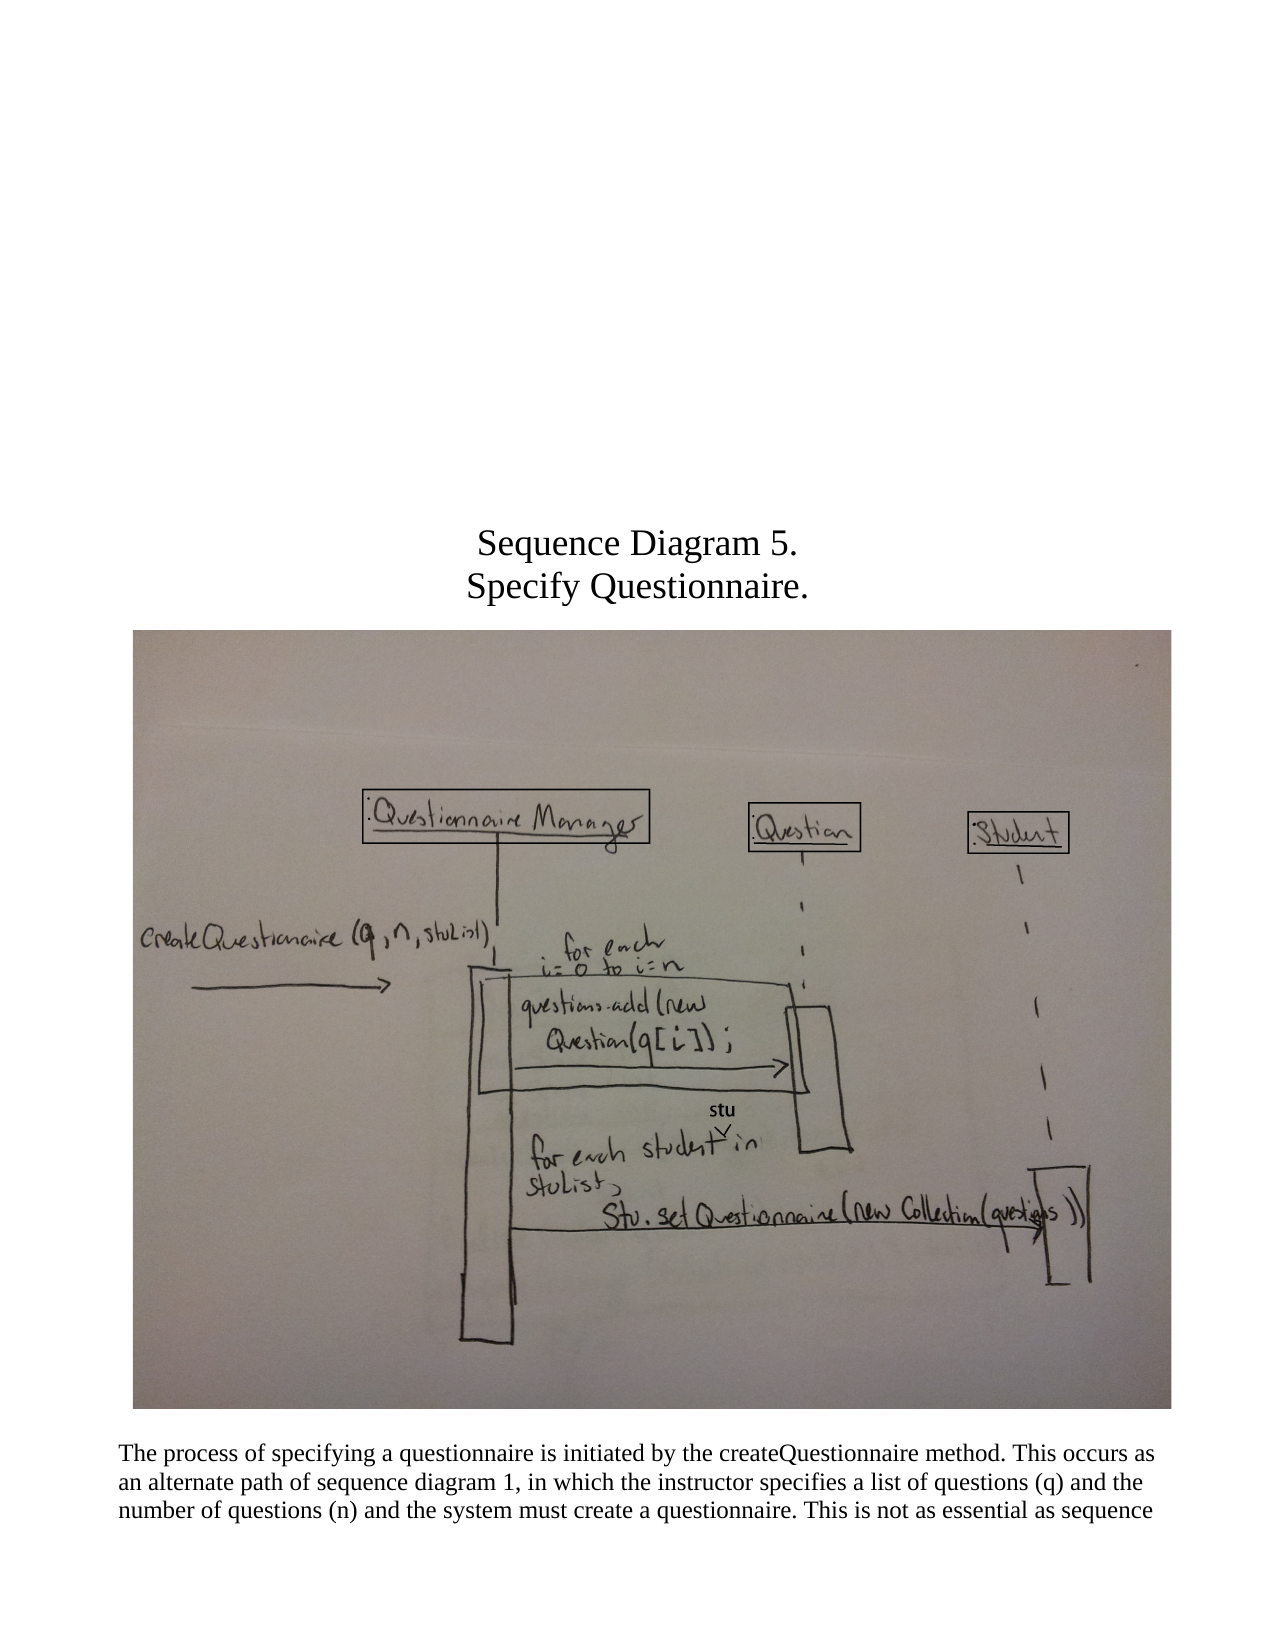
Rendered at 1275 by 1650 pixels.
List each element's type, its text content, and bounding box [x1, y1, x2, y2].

text Specify Questionnaire. [118, 564, 1157, 607]
text Sequence Diagram 5. [118, 521, 1157, 564]
text The process of specifying a questionnaire is initiated by the createQuestionnaire method. This occurs as an alternate path of sequence diagram 1, in which the instructor specifies a list of questions (q) and the number of questions (n) and the system must create a questionnaire. This is not as essential as sequence [118, 1438, 1157, 1524]
